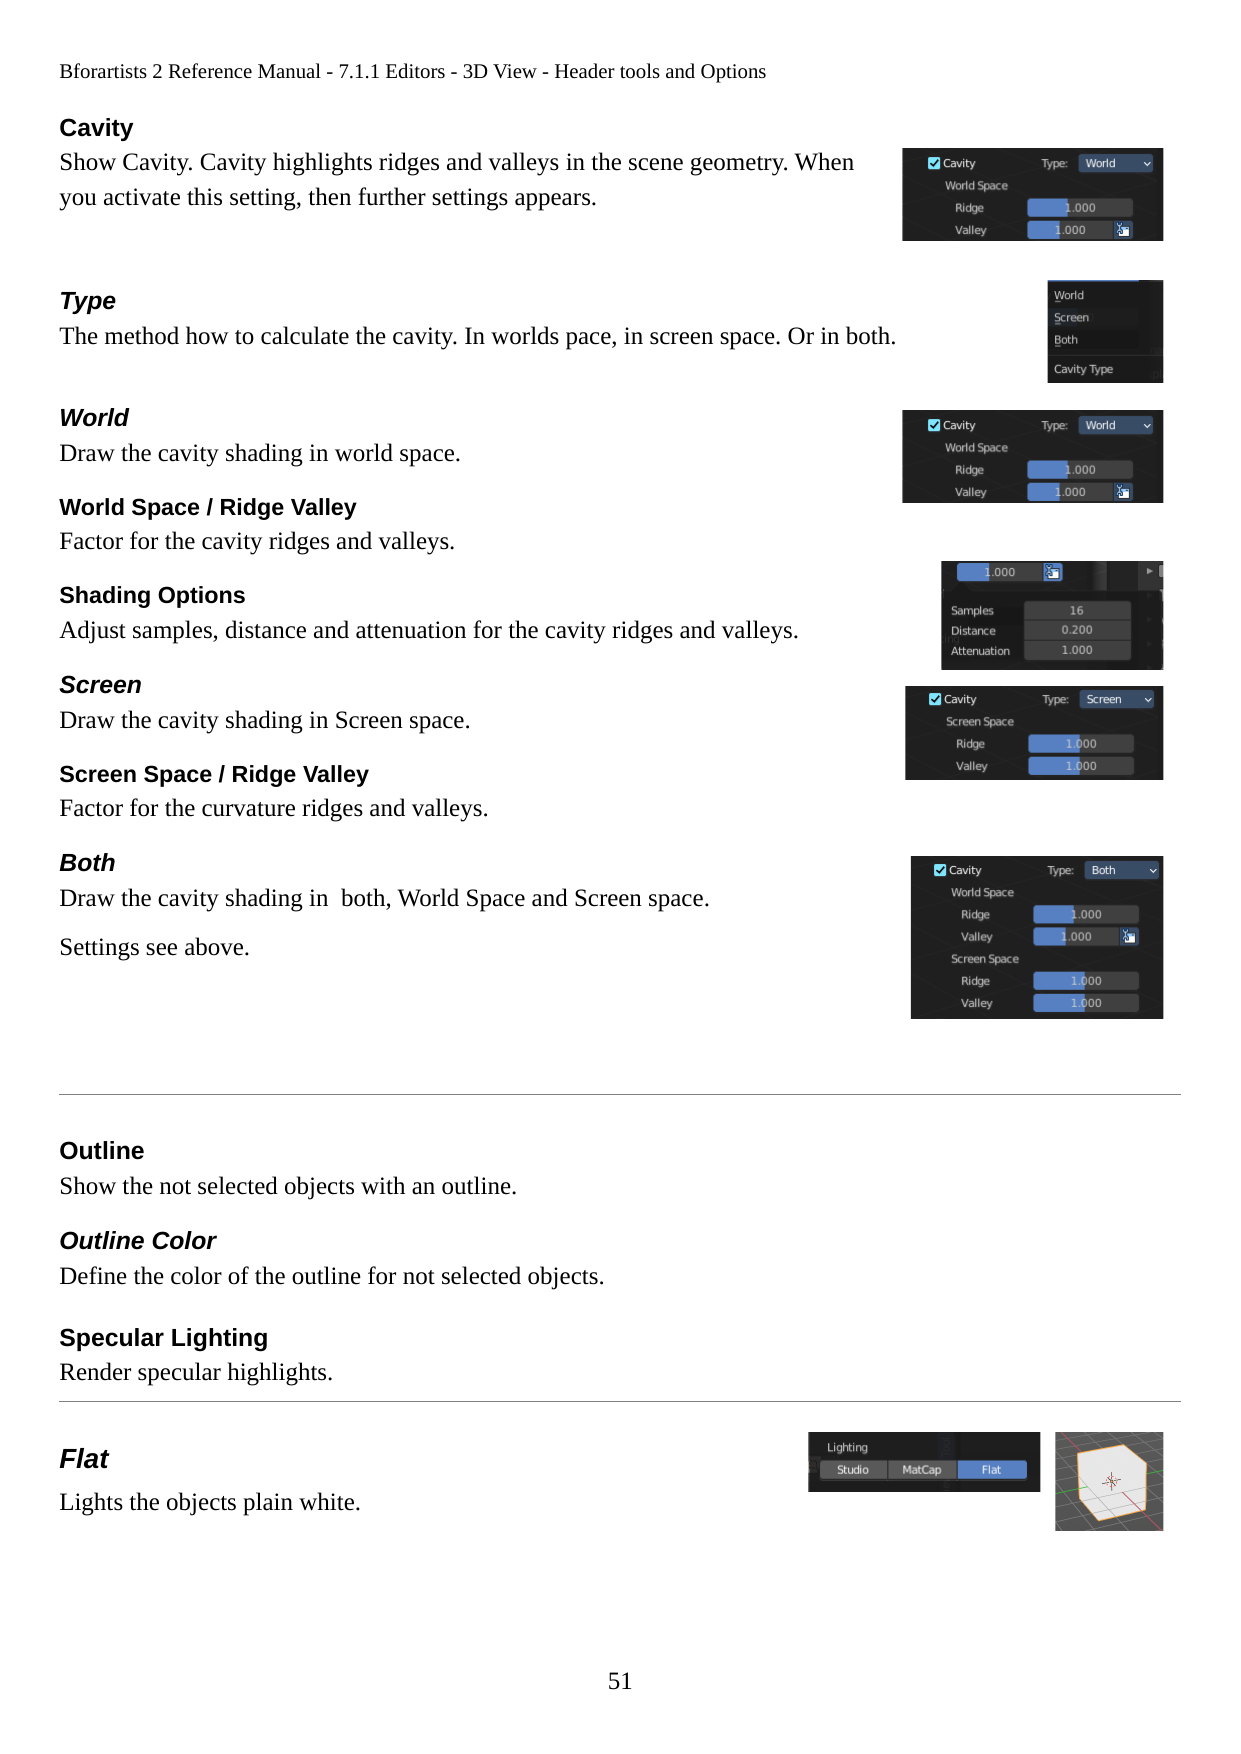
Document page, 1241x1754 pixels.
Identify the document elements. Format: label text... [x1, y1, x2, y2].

text Settings see above. [59, 932, 910, 961]
text Adjust samples, distance and attenuation for the cavity ridges and valleys. [59, 615, 941, 643]
text Lights the objects plain white. [59, 1487, 1055, 1516]
subtitle [1164, 1443, 1181, 1475]
text Define the color of the outline for not selected objects. [59, 1261, 1181, 1290]
subtitle Screen Space / Ridge Valley [59, 760, 1181, 787]
text The method how to calculate the cavity. In worlds pace, in screen space. Or in both. [59, 321, 1047, 350]
text Factor for the cavity ridges and valleys. [59, 526, 1181, 555]
subtitle [1164, 582, 1181, 608]
subtitle Shading Options [59, 582, 941, 608]
subtitle [1041, 1443, 1055, 1475]
subtitle World [59, 403, 1181, 432]
subtitle Outline [59, 1136, 1181, 1165]
picture [905, 686, 1164, 780]
text Factor for the curvature ridges and valleys. [59, 793, 1181, 822]
picture [808, 1432, 1041, 1492]
subtitle Flat [59, 1443, 808, 1475]
text Draw the cavity shading in both, World Space and Screen space. [59, 883, 910, 912]
text Render specular highlights. [59, 1357, 1181, 1386]
subtitle Both [59, 848, 1181, 877]
subtitle Specular Lighting [59, 1323, 1181, 1351]
picture [1055, 1432, 1164, 1531]
text Draw the cavity shading in world space. [59, 438, 902, 467]
picture [910, 856, 1164, 1019]
text [1164, 932, 1181, 961]
subtitle Cavity [59, 113, 1181, 141]
picture [1047, 280, 1164, 383]
subtitle World Space / Ridge Valley [59, 493, 1181, 520]
text Draw the cavity shading in Screen space. [59, 705, 905, 734]
subtitle Outline Color [59, 1226, 1181, 1255]
text Show Cavity. Cavity highlights ridges and valleys in the scene geometry. When you activate this setting, then further settings appears. [59, 147, 1181, 211]
picture [902, 410, 1164, 503]
picture [941, 561, 1164, 670]
subtitle Type [59, 286, 1047, 315]
subtitle Screen [59, 670, 1181, 699]
text Show the not selected objects with an outline. [59, 1171, 1181, 1200]
picture [902, 148, 1164, 241]
subtitle [1164, 286, 1181, 315]
